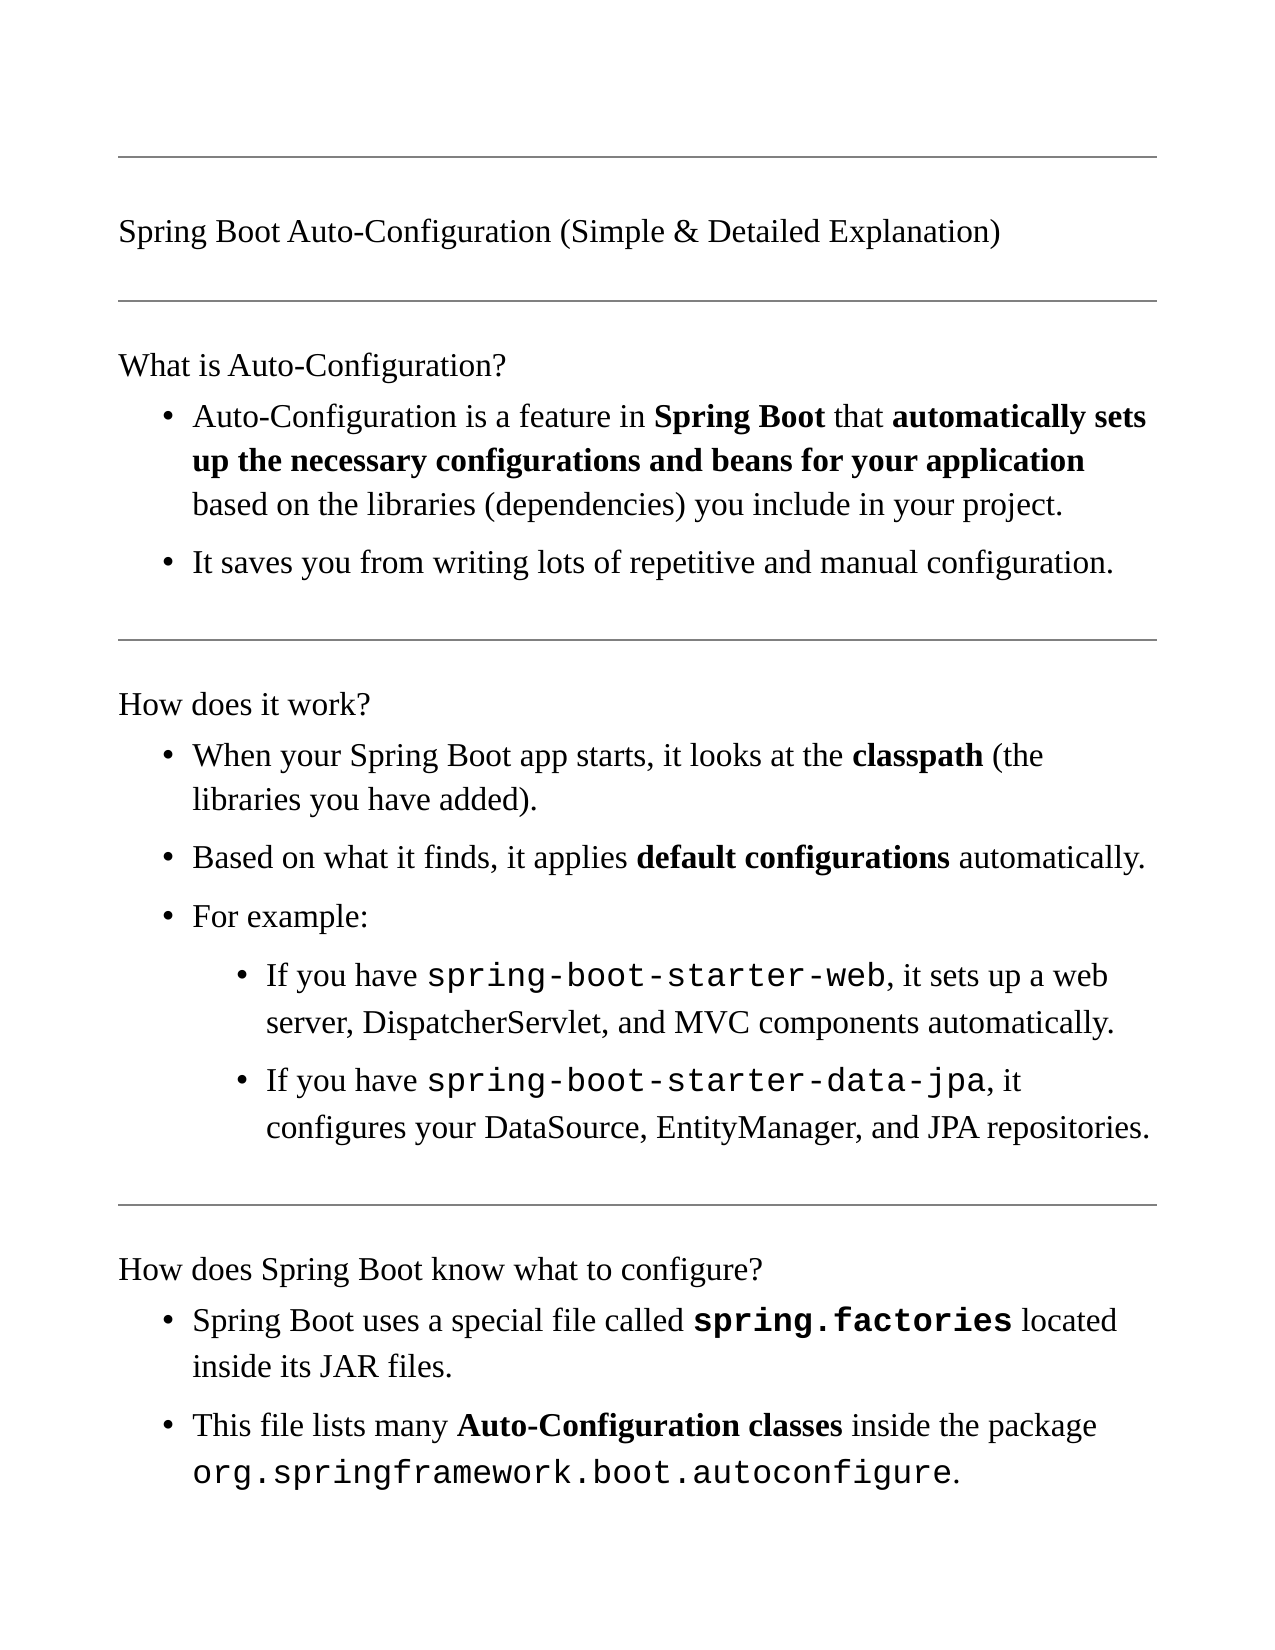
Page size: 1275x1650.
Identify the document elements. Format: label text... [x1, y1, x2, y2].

subtitle How does it work? [118, 684, 1157, 722]
subtitle How does Spring Boot know what to configure? [118, 1249, 1157, 1287]
list Based on what it finds, it applies default configurations automatically. [162, 838, 1157, 876]
list If you have spring-boot-starter-data-jpa, it configures your DataSource, EntityManager, and JPA repositories. [236, 1061, 1157, 1146]
list It saves you from writing lots of repetitive and manual configuration. [162, 543, 1157, 581]
list If you have spring-boot-starter-web, it sets up a web server, DispatcherServlet, and MVC components automatically. [236, 955, 1157, 1040]
list When your Spring Boot app starts, it looks at the classpath (the libraries you have added). [162, 735, 1157, 817]
list Spring Boot uses a special file called spring.factories located inside its JAR files. [162, 1300, 1157, 1385]
list This file lists many Auto-Configuration classes inside the package org.springframework.boot.autoconfigure. [162, 1405, 1157, 1494]
subtitle What is Auto-Configuration? [118, 345, 1157, 383]
list Auto-Configuration is a feature in Spring Boot that automatically sets up the necessary configurations and beans for your application based on the libraries (dependencies) you include in your project. [162, 396, 1157, 522]
list For example: [162, 896, 1157, 934]
subtitle Spring Boot Auto-Configuration (Simple & Detailed Explanation) [118, 211, 1157, 250]
